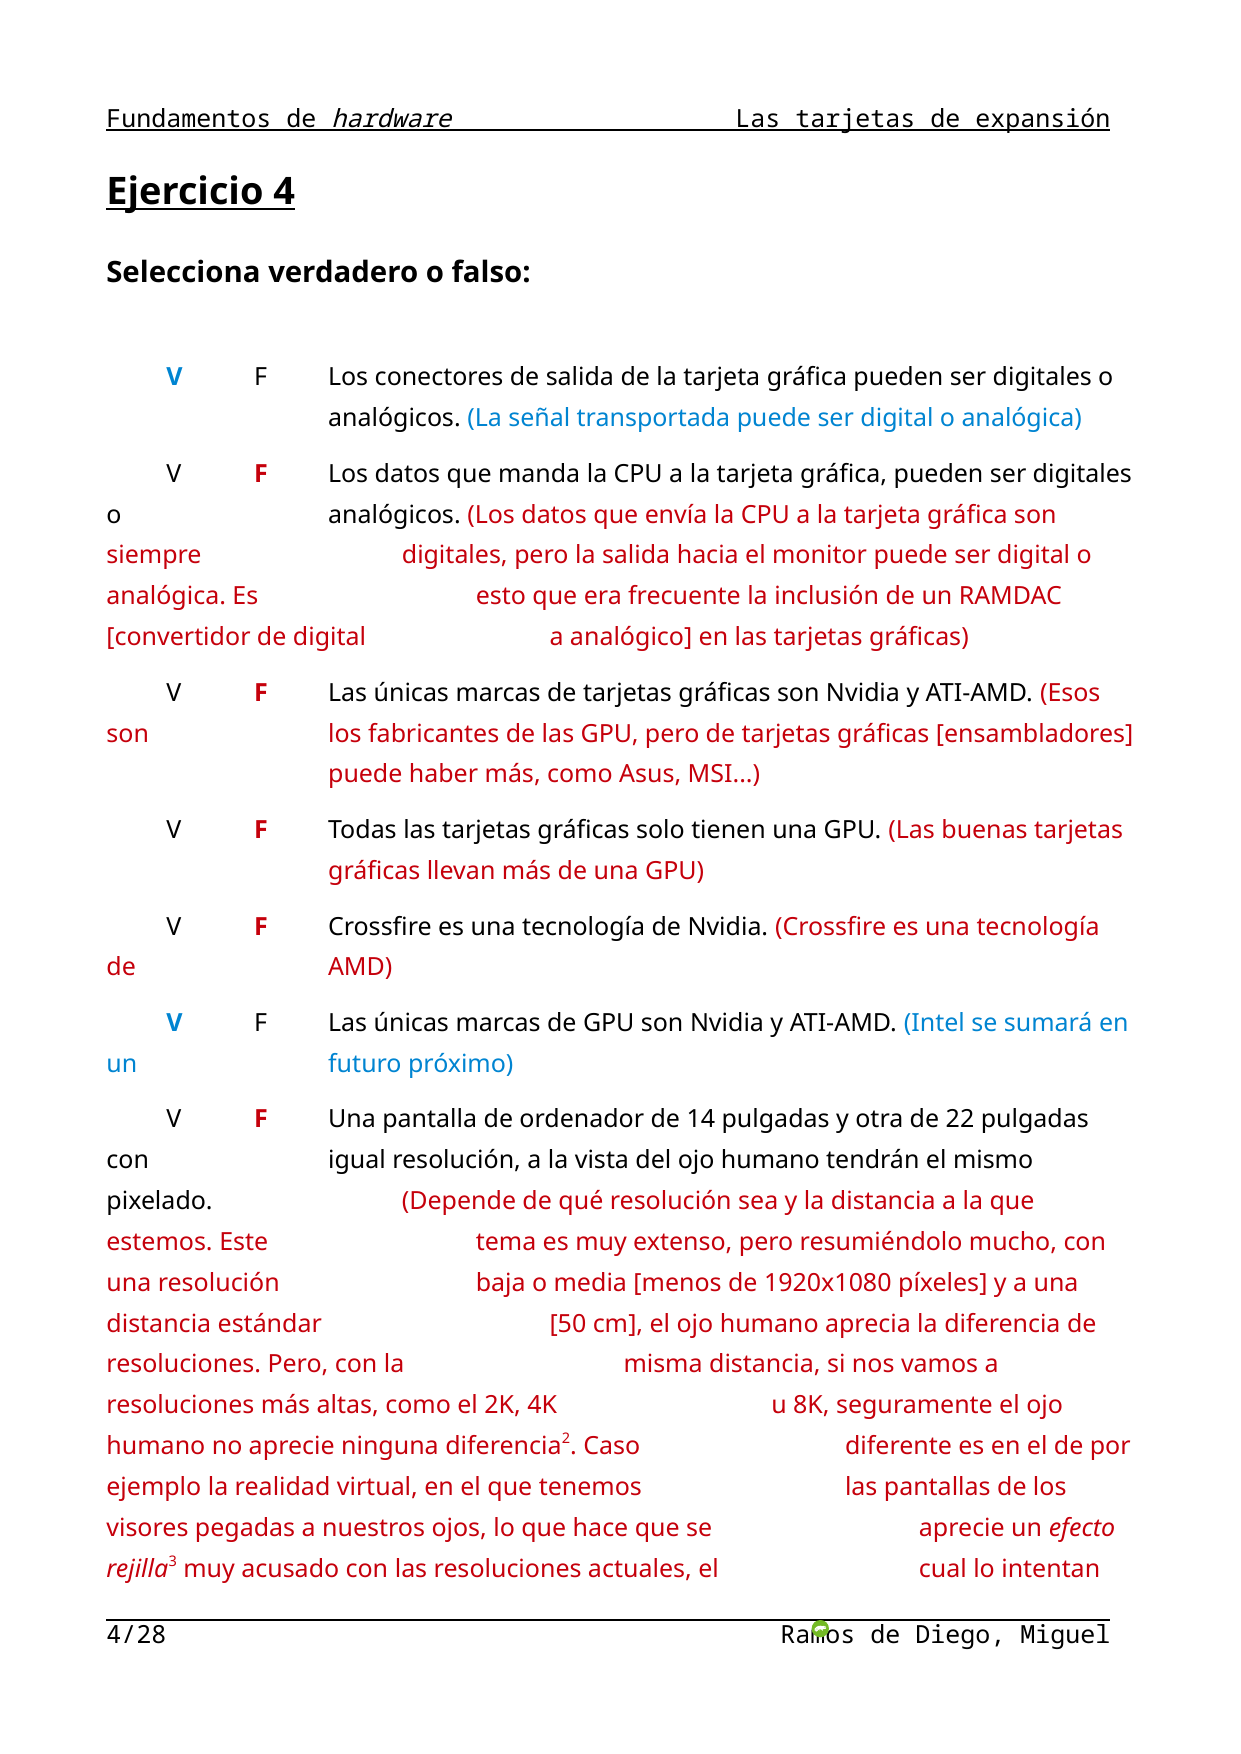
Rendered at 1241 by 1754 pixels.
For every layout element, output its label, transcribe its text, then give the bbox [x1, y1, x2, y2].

text V F Los conectores de salida de la tarjeta gráfica pueden ser digitales o analógicos. (La señal transportada puede ser digital o analógica) [106, 359, 1134, 434]
text V F Todas las tarjetas gráficas solo tienen una GPU. (Las buenas tarjetas gráficas llevan más de una GPU) [106, 812, 1134, 887]
text V F Una pantalla de ordenador de 14 pulgadas y otra de 22 pulgadas con igual resolución, a la vista del ojo humano tendrán el mismo pixelado. (Depende de qué resolución sea y la distancia a la que estemos. Este tema es muy extenso, pero resumiéndolo mucho, con una resolución baja o media [menos de 1920x1080 píxeles] y a una distancia estándar [50 cm], el ojo humano aprecia la diferencia de resoluciones. Pero, con la misma distancia, si nos vamos a resoluciones más altas, como el 2K, 4K u 8K, seguramente el ojo humano no aprecie ninguna diferencia2. Caso diferente es en el de por ejemplo la realidad virtual, en el que tenemos las pantallas de los visores pegadas a nuestros ojos, lo que hace que se aprecie un efecto rejilla3 muy acusado con las resoluciones actuales, el cual lo intentan [106, 1101, 1134, 1584]
text V F Las únicas marcas de tarjetas gráficas son Nvidia y ATI-AMD. (Esos son los fabricantes de las GPU, pero de tarjetas gráficas [ensambladores] puede haber más, como Asus, MSI...) [106, 674, 1134, 790]
subtitle Ejercicio 4 [106, 164, 1134, 216]
text V F Los datos que manda la CPU a la tarjeta gráfica, pueden ser digitales o analógicos. (Los datos que envía la CPU a la tarjeta gráfica son siempre digitales, pero la salida hacia el monitor puede ser digital o analógica. Es esto que era frecuente la inclusión de un RAMDAC [convertidor de digital a analógico] en las tarjetas gráficas) [106, 456, 1134, 653]
text V F Crossfire es una tecnología de Nvidia. (Crossfire es una tecnología de AMD) [106, 908, 1134, 983]
subtitle Selecciona verdadero o falso: [106, 251, 1134, 291]
text V F Las únicas marcas de GPU son Nvidia y ATI-AMD. (Intel se sumará en un futuro próximo) [106, 1005, 1134, 1079]
